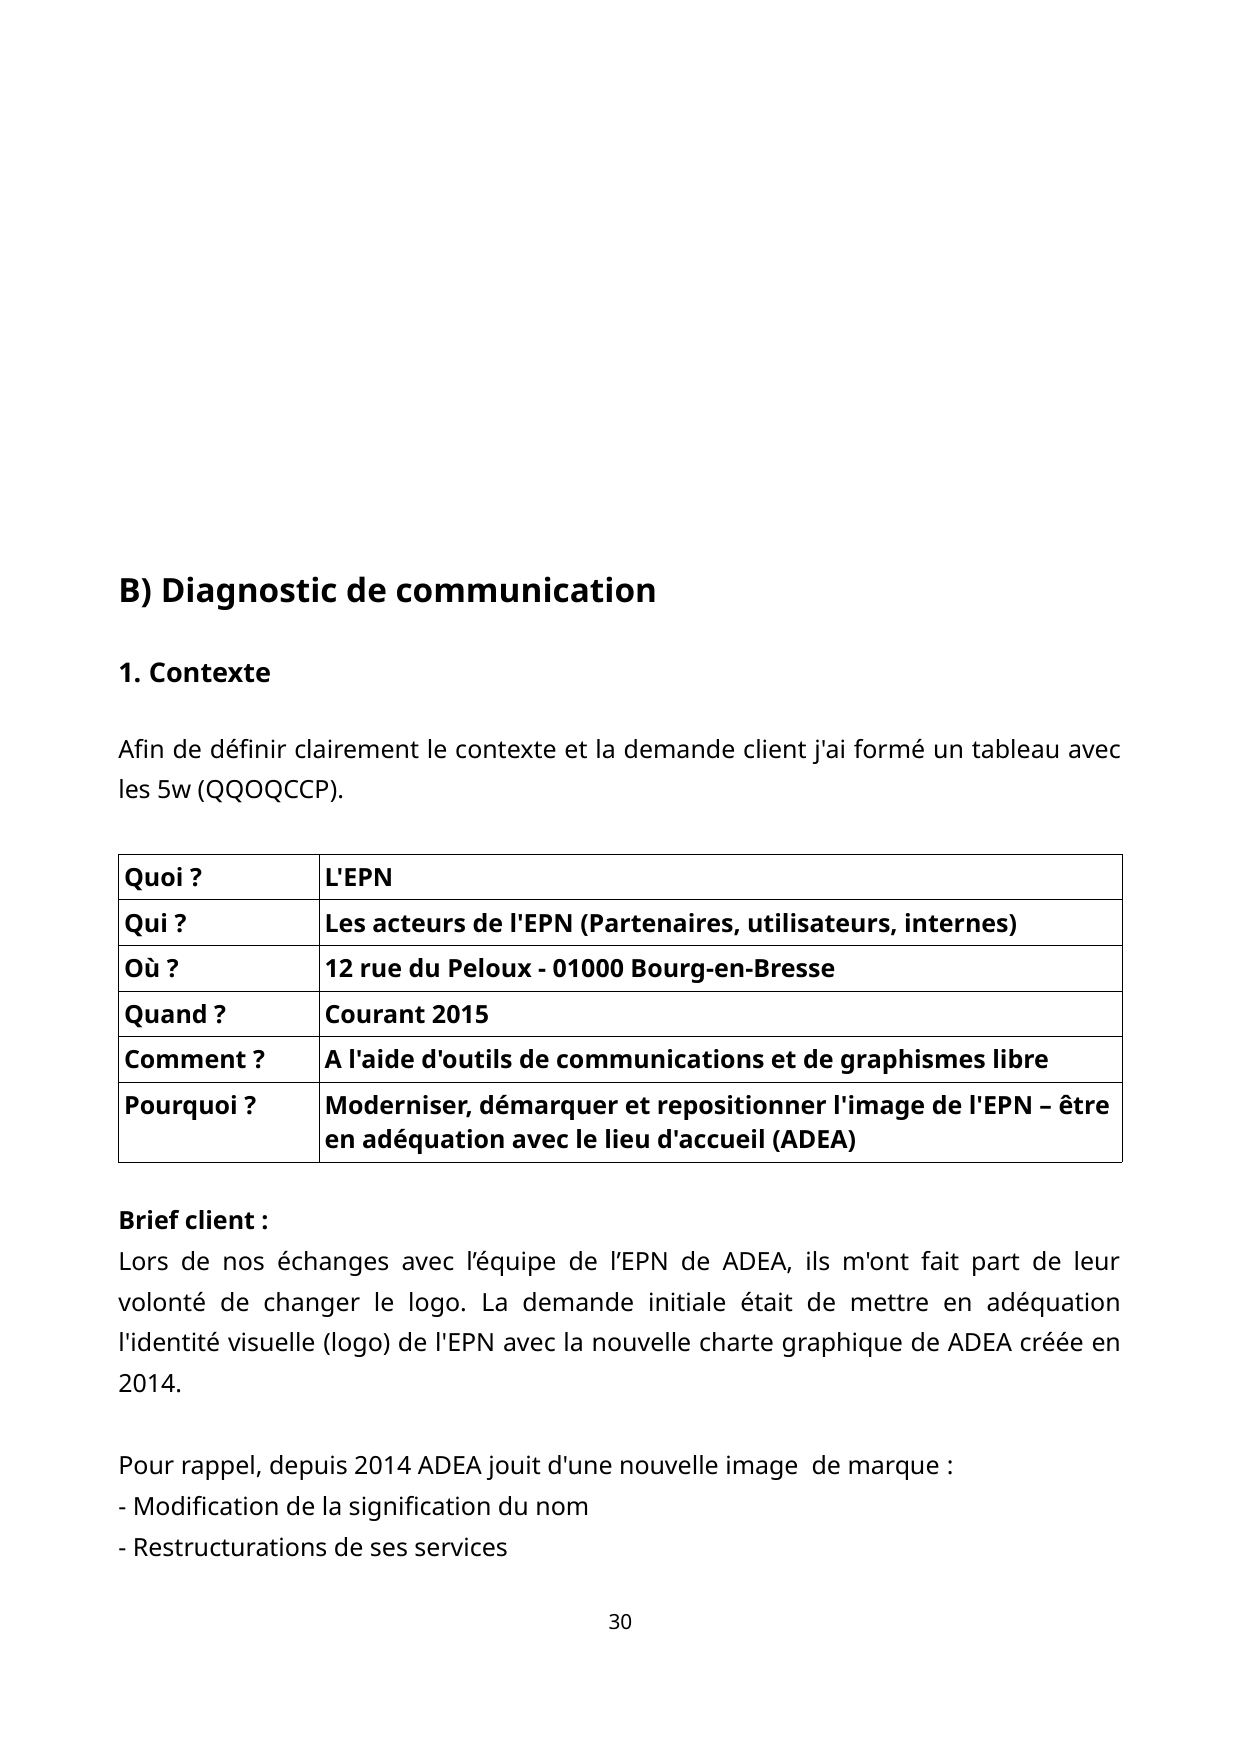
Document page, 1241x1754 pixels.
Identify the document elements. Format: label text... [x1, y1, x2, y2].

table_cell A l'aide d'outils de communications et de graphismes libre [320, 1037, 1122, 1082]
table_cell Où ? [119, 946, 319, 991]
text Lors de nos échanges avec l’équipe de l’EPN de ADEA, ils m'ont fait part de leur volonté de changer le logo. La demande initiale était de mettre en adéquation l'identité visuelle (logo) de l'EPN avec la nouvelle charte graphique de ADEA créée en 2014. [118, 1243, 1122, 1400]
table_cell Pourquoi ? [119, 1083, 319, 1162]
text Afin de définir clairement le contexte et la demande client j'ai formé un tableau avec les 5w (QQOQCCP). [118, 731, 1122, 806]
text - Restructurations de ses services [118, 1529, 1122, 1563]
subtitle Diagnostic de communication [118, 567, 1122, 613]
subtitle Contexte [118, 653, 1122, 690]
table_cell Les acteurs de l'EPN (Partenaires, utilisateurs, internes) [320, 900, 1122, 945]
table_cell Courant 2015 [320, 992, 1122, 1036]
table_cell Comment ? [119, 1037, 319, 1082]
table_cell Qui ? [119, 900, 319, 945]
table_header L'EPN [320, 855, 1122, 899]
table_cell 12 rue du Peloux - 01000 Bourg-en-Bresse [320, 946, 1122, 991]
table_cell Quand ? [119, 992, 319, 1036]
table_header Quoi ? [119, 855, 319, 899]
text - Modification de la signification du nom [118, 1488, 1122, 1522]
text Pour rappel, depuis 2014 ADEA jouit d'une nouvelle image de marque : [118, 1447, 1122, 1482]
table_cell Moderniser, démarquer et repositionner l'image de l'EPN – être en adéquation avec le lieu d'accueil (ADEA) [320, 1083, 1122, 1162]
text Brief client : [118, 1202, 1122, 1237]
